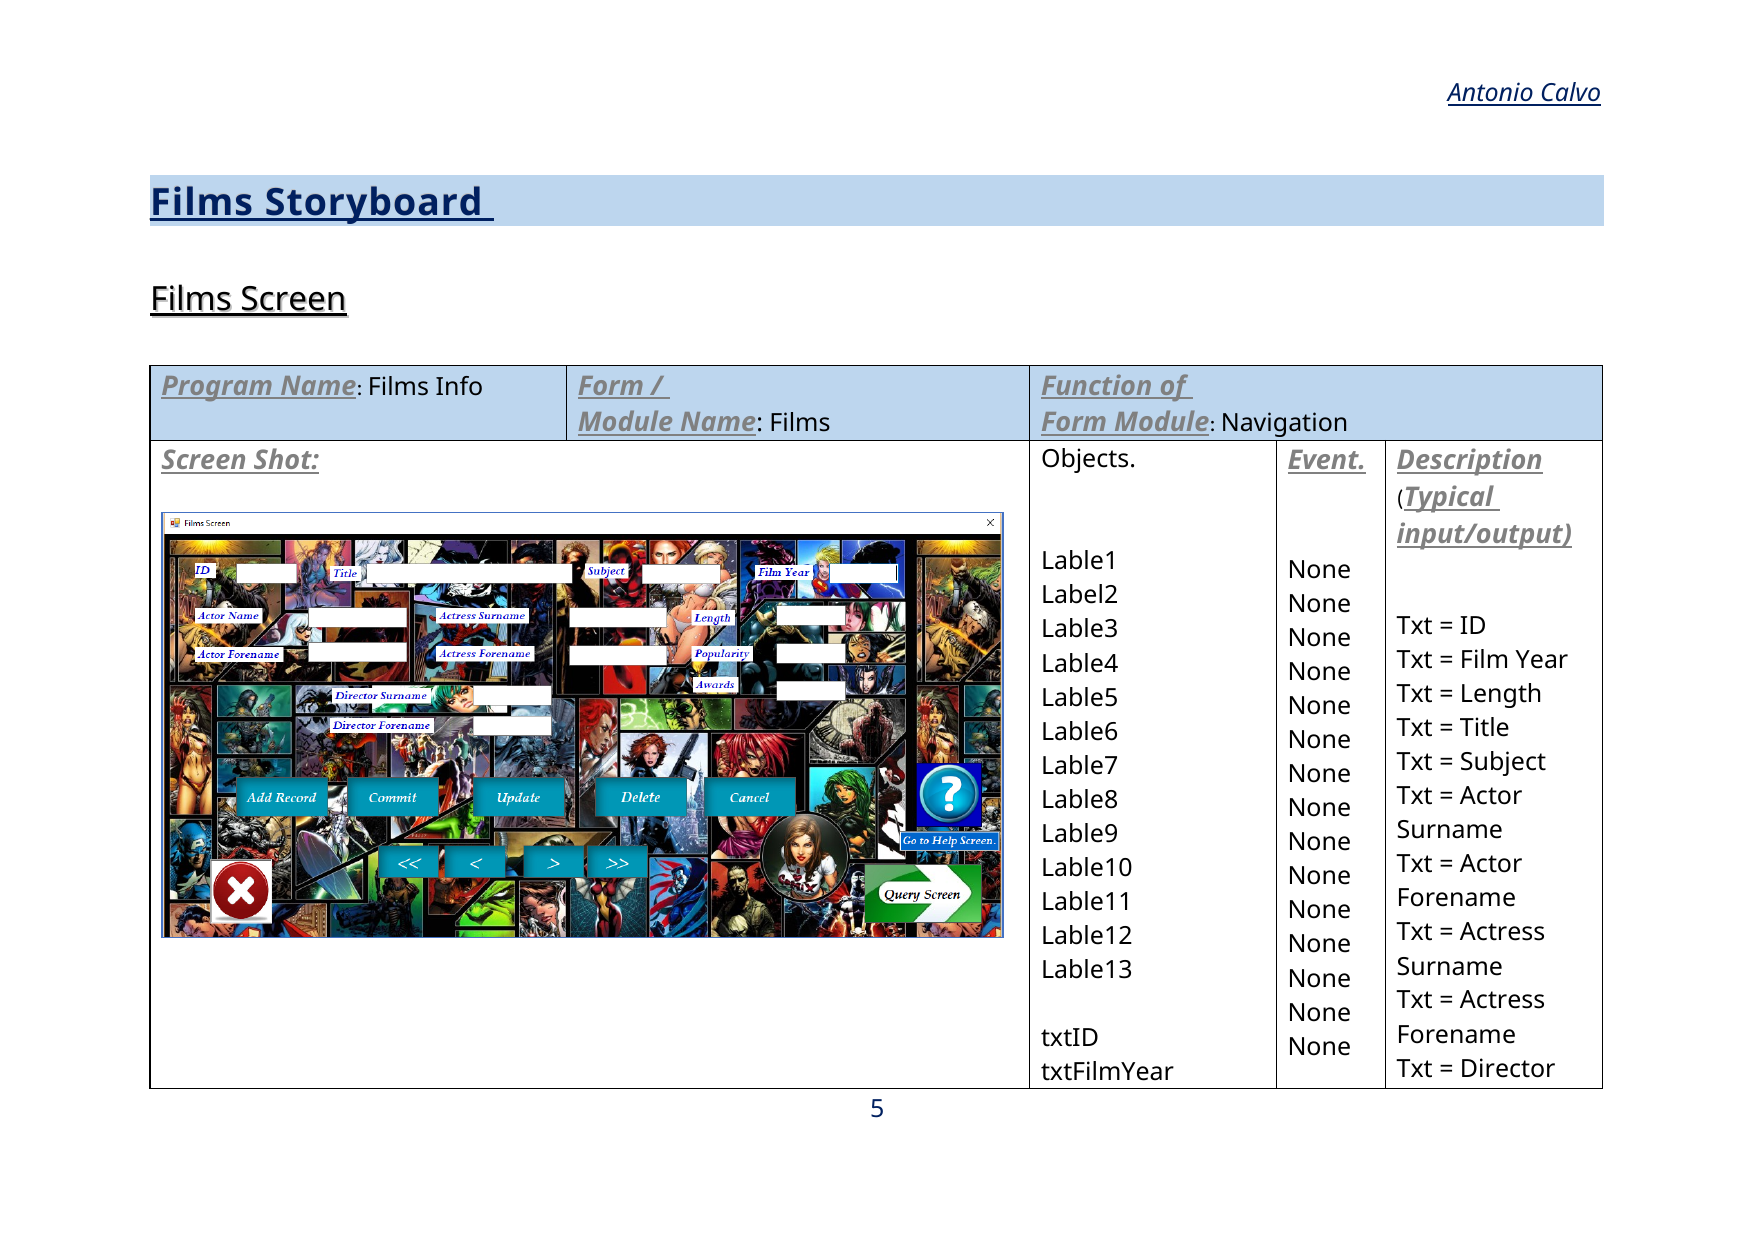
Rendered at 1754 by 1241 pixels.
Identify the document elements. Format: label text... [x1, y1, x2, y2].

table_cell Event. None None None None None None None None None None None None None None None [1277, 441, 1385, 1088]
table_cell Description (Typical input/output) Txt = ID Txt = Film Year Txt = Length Txt = Title Txt = Subject Txt = Actor Surname Txt = Actor Forename Txt = Actress Surname Txt = Actress Forename Txt = Director [1386, 441, 1602, 1088]
subtitle Films Storyboard [150, 175, 1604, 226]
table_cell Screen Shot: [151, 441, 1029, 1088]
table_header Program Name: Films Info [151, 366, 566, 440]
table_header Form / Module Name: Films [567, 366, 1029, 440]
subtitle Films Screen [150, 275, 1604, 320]
table_cell Objects. Lable1 Label2 Lable3 Lable4 Lable5 Lable6 Lable7 Lable8 Lable9 Lable10 Lable11 Lable12 Lable13 txtID txtFilmYear [1030, 441, 1276, 1088]
table_header Function of Form Module: Navigation [1030, 366, 1602, 440]
